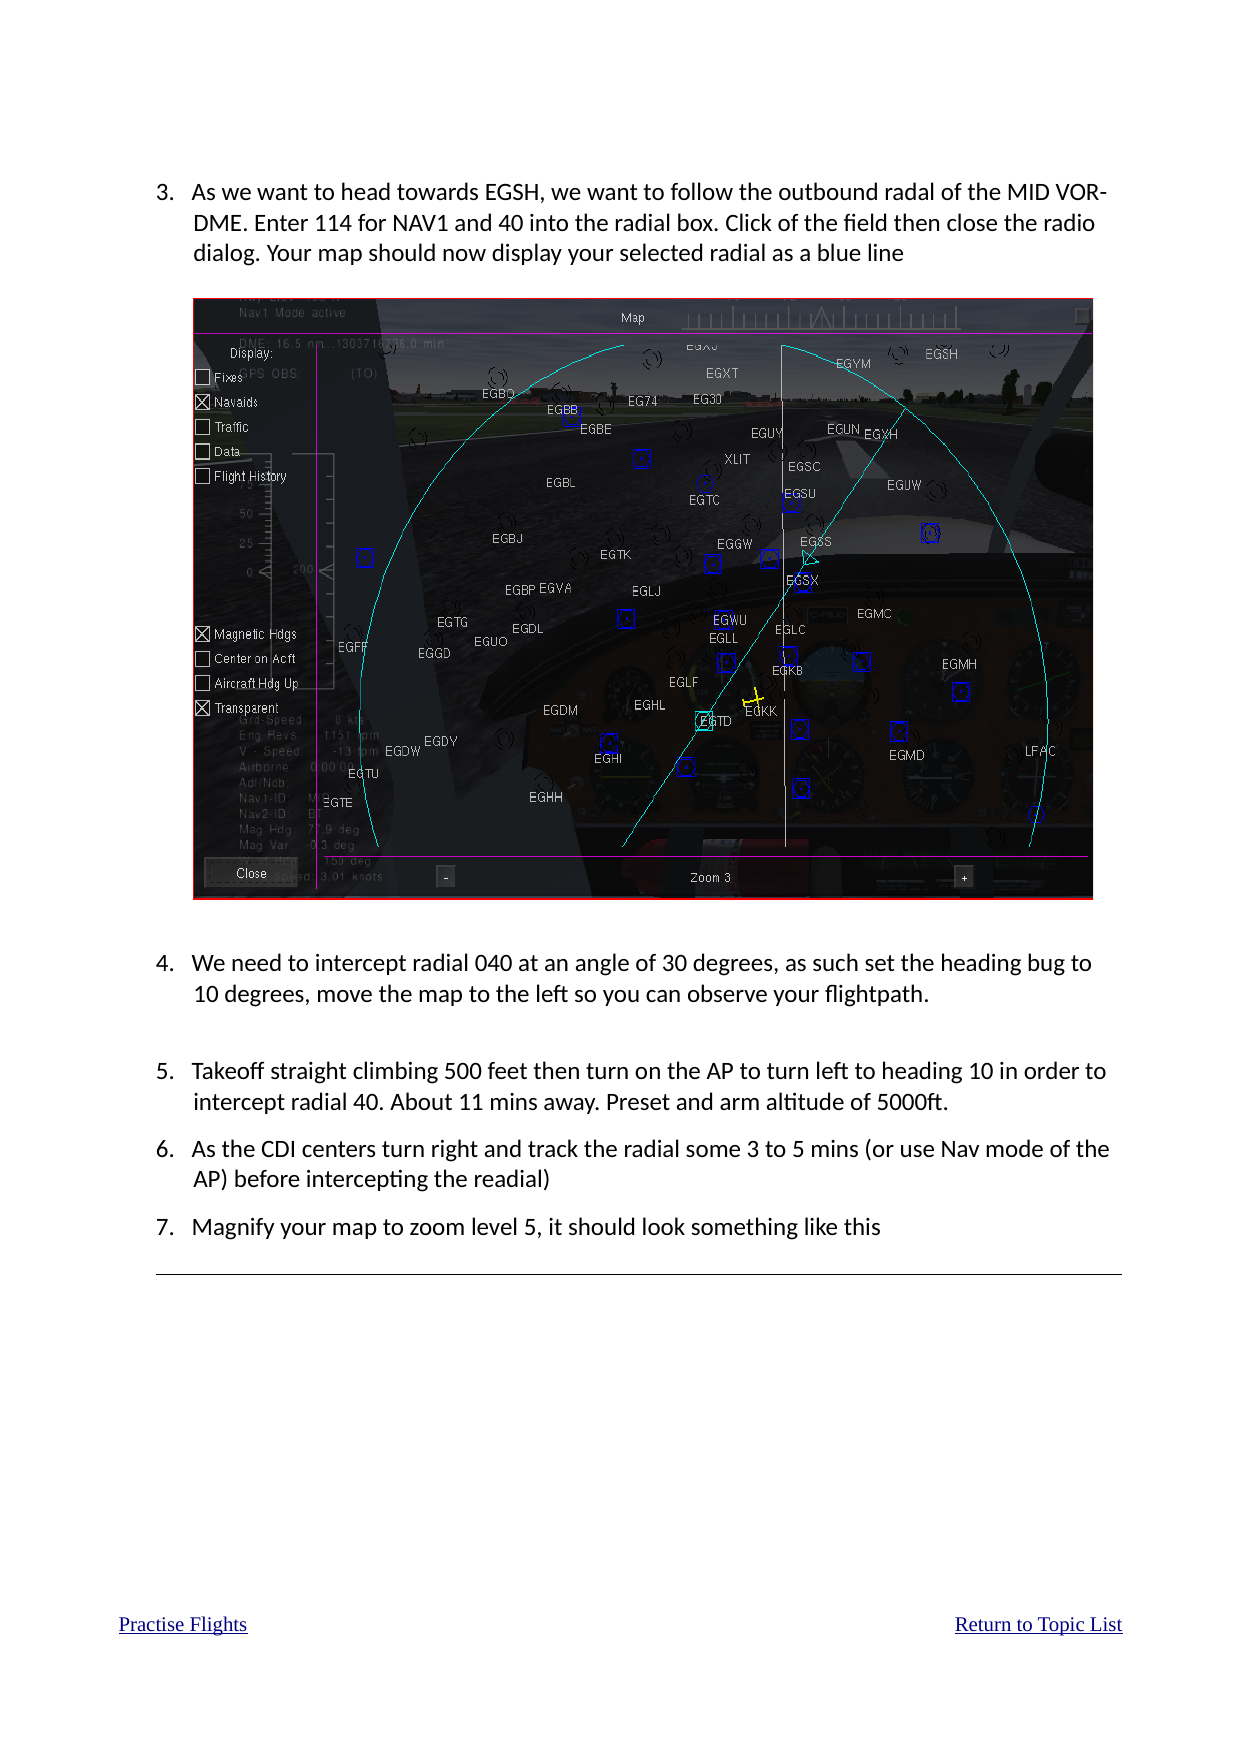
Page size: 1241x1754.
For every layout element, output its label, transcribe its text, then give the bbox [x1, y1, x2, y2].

list As the CDI centers turn right and track the radial some 3 to 5 mins (or use Nav mode of the AP) before intercepting the readial) [156, 1133, 1122, 1194]
list Takeoff straight climbing 500 feet then turn on the AP to turn left to heading 10 in order to intercept radial 40. About 11 mins away. Preset and arm altitude of 5000ft. [156, 1055, 1122, 1116]
list As we want to head towards EGSH, we want to follow the outbound radal of the MID VOR-DME. Enter 114 for NAV1 and 40 into the radial box. Click of the field then close the radio dialog. Your map should now display your selected radial as a blue line [156, 176, 1122, 931]
list Magnify your map to zoom level 5, it should look something like this [156, 1211, 1122, 1274]
picture [193, 298, 1094, 900]
list We need to intercept radial 040 at an angle of 30 degrees, as such set the heading bug to 10 degrees, move the map to the left so you can observe your flightpath. [156, 947, 1122, 1039]
